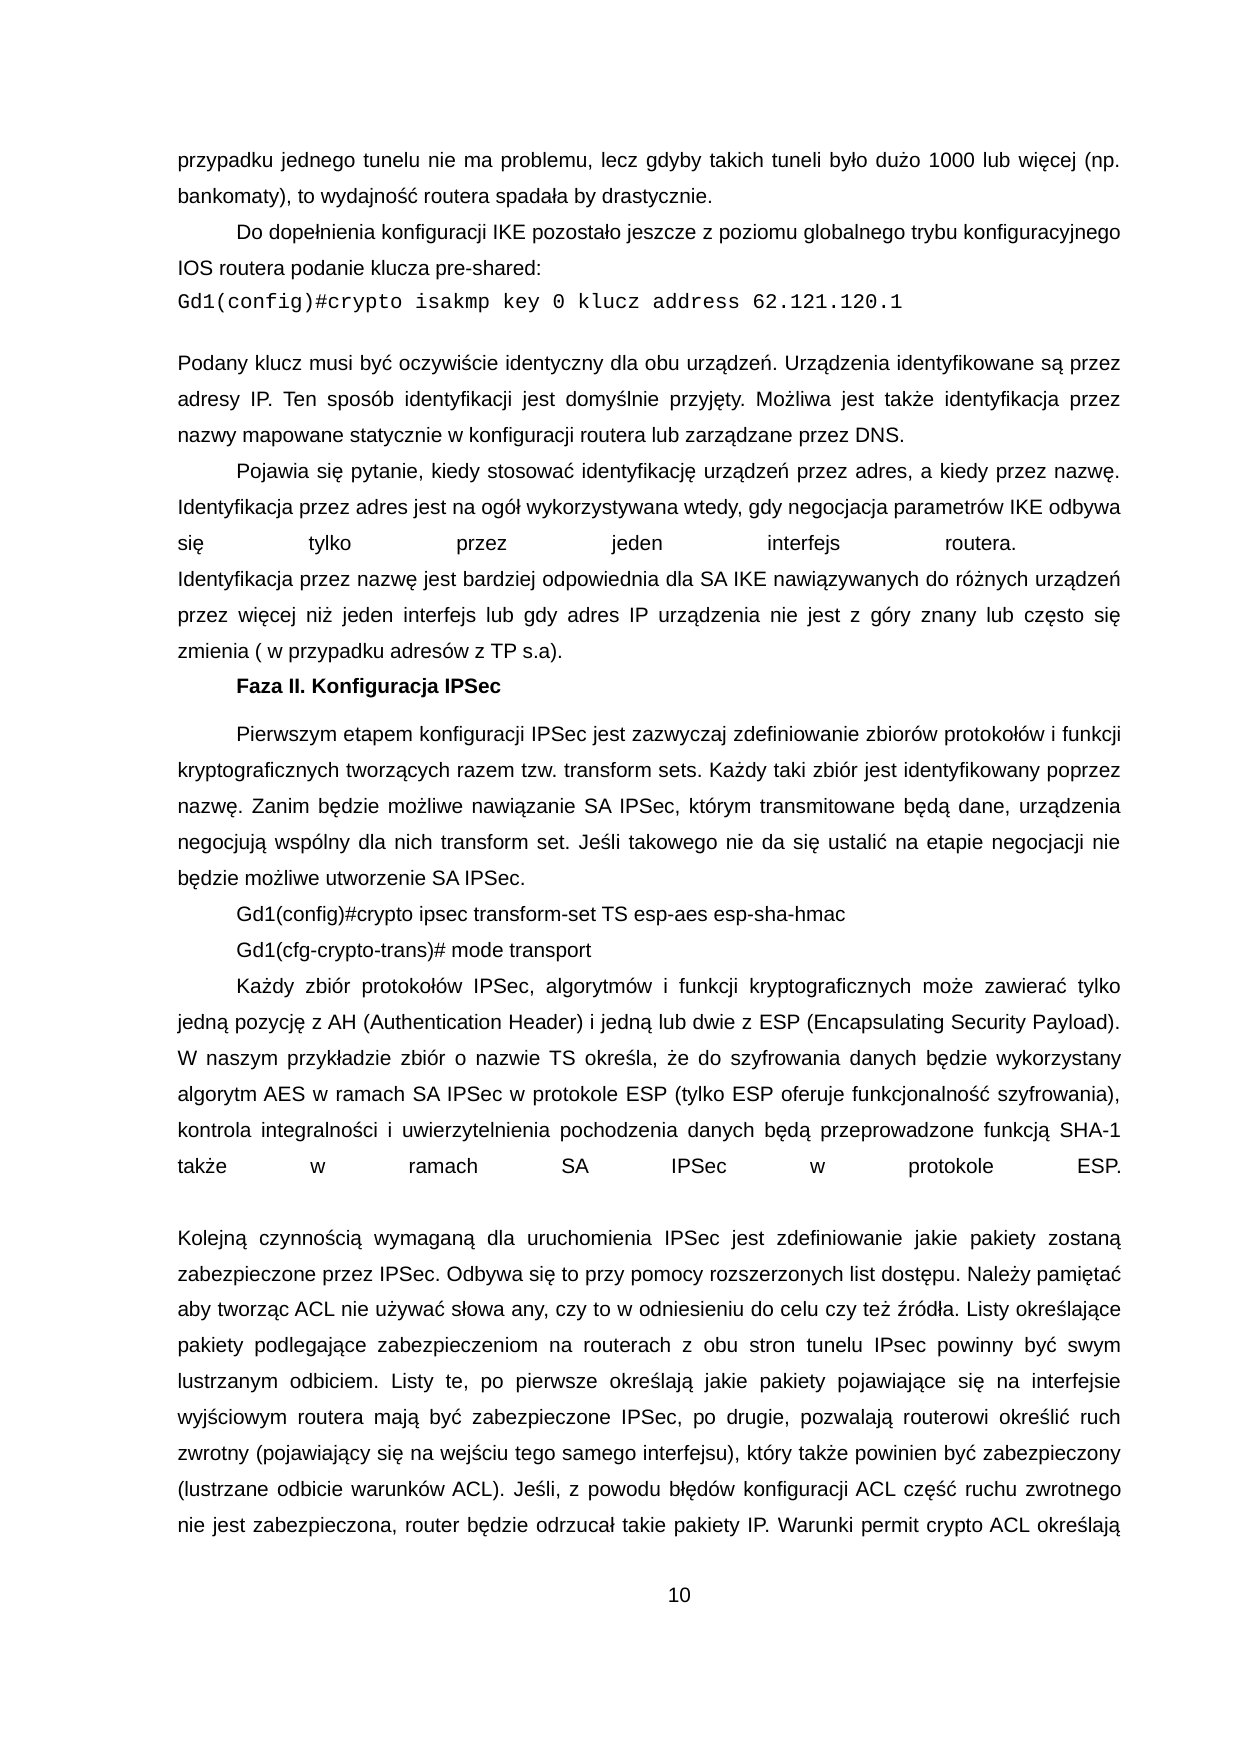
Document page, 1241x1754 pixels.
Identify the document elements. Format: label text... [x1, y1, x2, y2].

text Pojawia się pytanie, kiedy stosować identyfikację urządzeń przez adres, a kiedy przez nazwę. Identyfikacja przez adres jest na ogół wykorzystywana wtedy, gdy negocjacja parametrów IKE odbywa się tylko przez jeden interfejs routera. Identyfikacja przez nazwę jest bardziej odpowiednia dla SA IKE nawiązywanych do różnych urządzeń przez więcej niż jeden interfejs lub gdy adres IP urządzenia nie jest z góry znany lub często się zmienia ( w przypadku adresów z TP s.a). [177, 459, 1122, 662]
text Gd1(config)#crypto isakmp key 0 klucz address 62.121.120.1 [177, 291, 1122, 315]
text Każdy zbiór protokołów IPSec, algorytmów i funkcji kryptograficznych może zawierać tylko jedną pozycję z AH (Authentication Header) i jedną lub dwie z ESP (Encapsulating Security Payload). W naszym przykładzie zbiór o nazwie TS określa, że do szyfrowania danych będzie wykorzystany algorytm AES w ramach SA IPSec w protokole ESP (tylko ESP oferuje funkcjonalność szyfrowania), kontrola integralności i uwierzytelnienia pochodzenia danych będą przeprowadzone funkcją SHA-1 także w ramach SA IPSec w protokole ESP. Kolejną czynnością wymaganą dla uruchomienia IPSec jest zdefiniowanie jakie pakiety zostaną zabezpieczone przez IPSec. Odbywa się to przy pomocy rozszerzonych list dostępu. Należy pamiętać aby tworząc ACL nie używać słowa any, czy to w odniesieniu do celu czy też źródła. Listy określające pakiety podlegające zabezpieczeniom na routerach z obu stron tunelu IPsec powinny być swym lustrzanym odbiciem. Listy te, po pierwsze określają jakie pakiety pojawiające się na interfejsie wyjściowym routera mają być zabezpieczone IPSec, po drugie, pozwalają routerowi określić ruch zwrotny (pojawiający się na wejściu tego samego interfejsu), który także powinien być zabezpieczony (lustrzane odbicie warunków ACL). Jeśli, z powodu błędów konfiguracji ACL część ruchu zwrotnego nie jest zabezpieczona, router będzie odrzucał takie pakiety IP. Warunki permit crypto ACL określają [177, 974, 1122, 1537]
text Pierwszym etapem konfiguracji IPSec jest zazwyczaj zdefiniowanie zbiorów protokołów i funkcji kryptograficznych tworzących razem tzw. transform sets. Każdy taki zbiór jest identyfikowany poprzez nazwę. Zanim będzie możliwe nawiązanie SA IPSec, którym transmitowane będą dane, urządzenia negocjują wspólny dla nich transform set. Jeśli takowego nie da się ustalić na etapie negocjacji nie będzie możliwe utworzenie SA IPSec. [177, 722, 1122, 890]
text Gd1(config)#crypto ipsec transform-set TS esp-aes esp-sha-hmac [177, 902, 1122, 926]
text Gd1(cfg-crypto-trans)# mode transport [177, 938, 1122, 962]
text Faza II. Konfiguracja IPSec [177, 674, 1122, 698]
text przypadku jednego tunelu nie ma problemu, lecz gdyby takich tuneli było dużo 1000 lub więcej (np. bankomaty), to wydajność routera spadała by drastycznie. [177, 148, 1122, 207]
text Do dopełnienia konfiguracji IKE pozostało jeszcze z poziomu globalnego trybu konfiguracyjnego IOS routera podanie klucza pre-shared: [177, 219, 1122, 279]
text Podany klucz musi być oczywiście identyczny dla obu urządzeń. Urządzenia identyfikowane są przez adresy IP. Ten sposób identyfikacji jest domyślnie przyjęty. Możliwa jest także identyfikacja przez nazwy mapowane statycznie w konfiguracji routera lub zarządzane przez DNS. [177, 315, 1122, 447]
